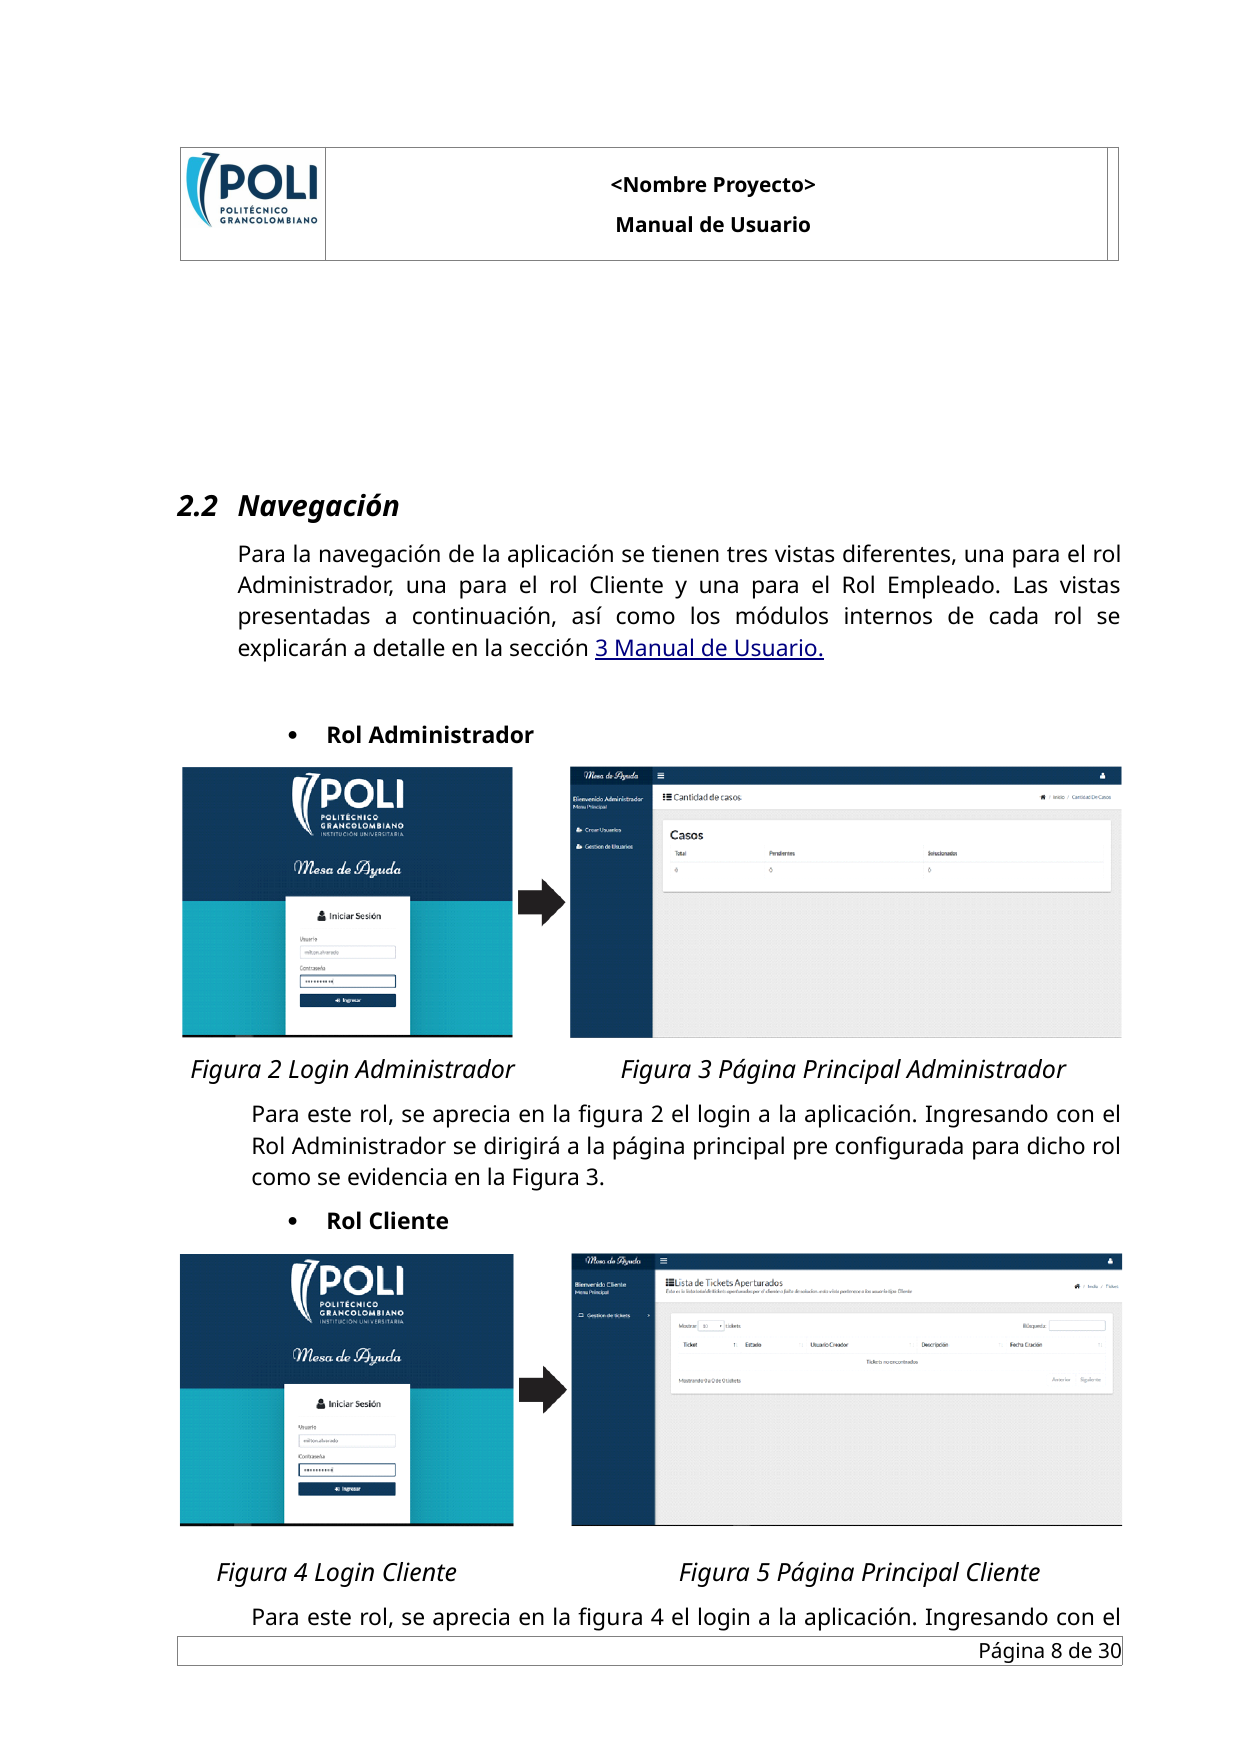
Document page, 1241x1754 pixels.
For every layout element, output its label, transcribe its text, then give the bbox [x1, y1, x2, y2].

text Para la navegación de la aplicación se tienen tres vistas diferentes, una para el rol Administrador, una para el rol Cliente y una para el Rol Empleado. Las vistas presentadas a continuación, así como los módulos internos de cada rol se explicarán a detalle en la sección 3 Manual de Usuario. [237, 538, 1122, 663]
text Para este rol, se aprecia en la figura 4 el login a la aplicación. Ingresando con el [251, 1601, 1122, 1632]
text Figura 2 Login Administrador Figura 3 Página Principal Administrador [177, 1052, 1122, 1086]
list Rol Cliente [288, 1204, 1122, 1236]
text Figura 4 Login Cliente Figura 5 Página Principal Cliente [177, 1554, 1122, 1588]
text Para este rol, se aprecia en la figura 2 el login a la aplicación. Ingresando con el Rol Administrador se dirigirá a la página principal pre configurada para dicho rol como se evidencia en la Figura 3. [251, 1098, 1122, 1192]
subtitle Navegación [177, 486, 1122, 525]
list Rol Administrador [288, 719, 1122, 750]
